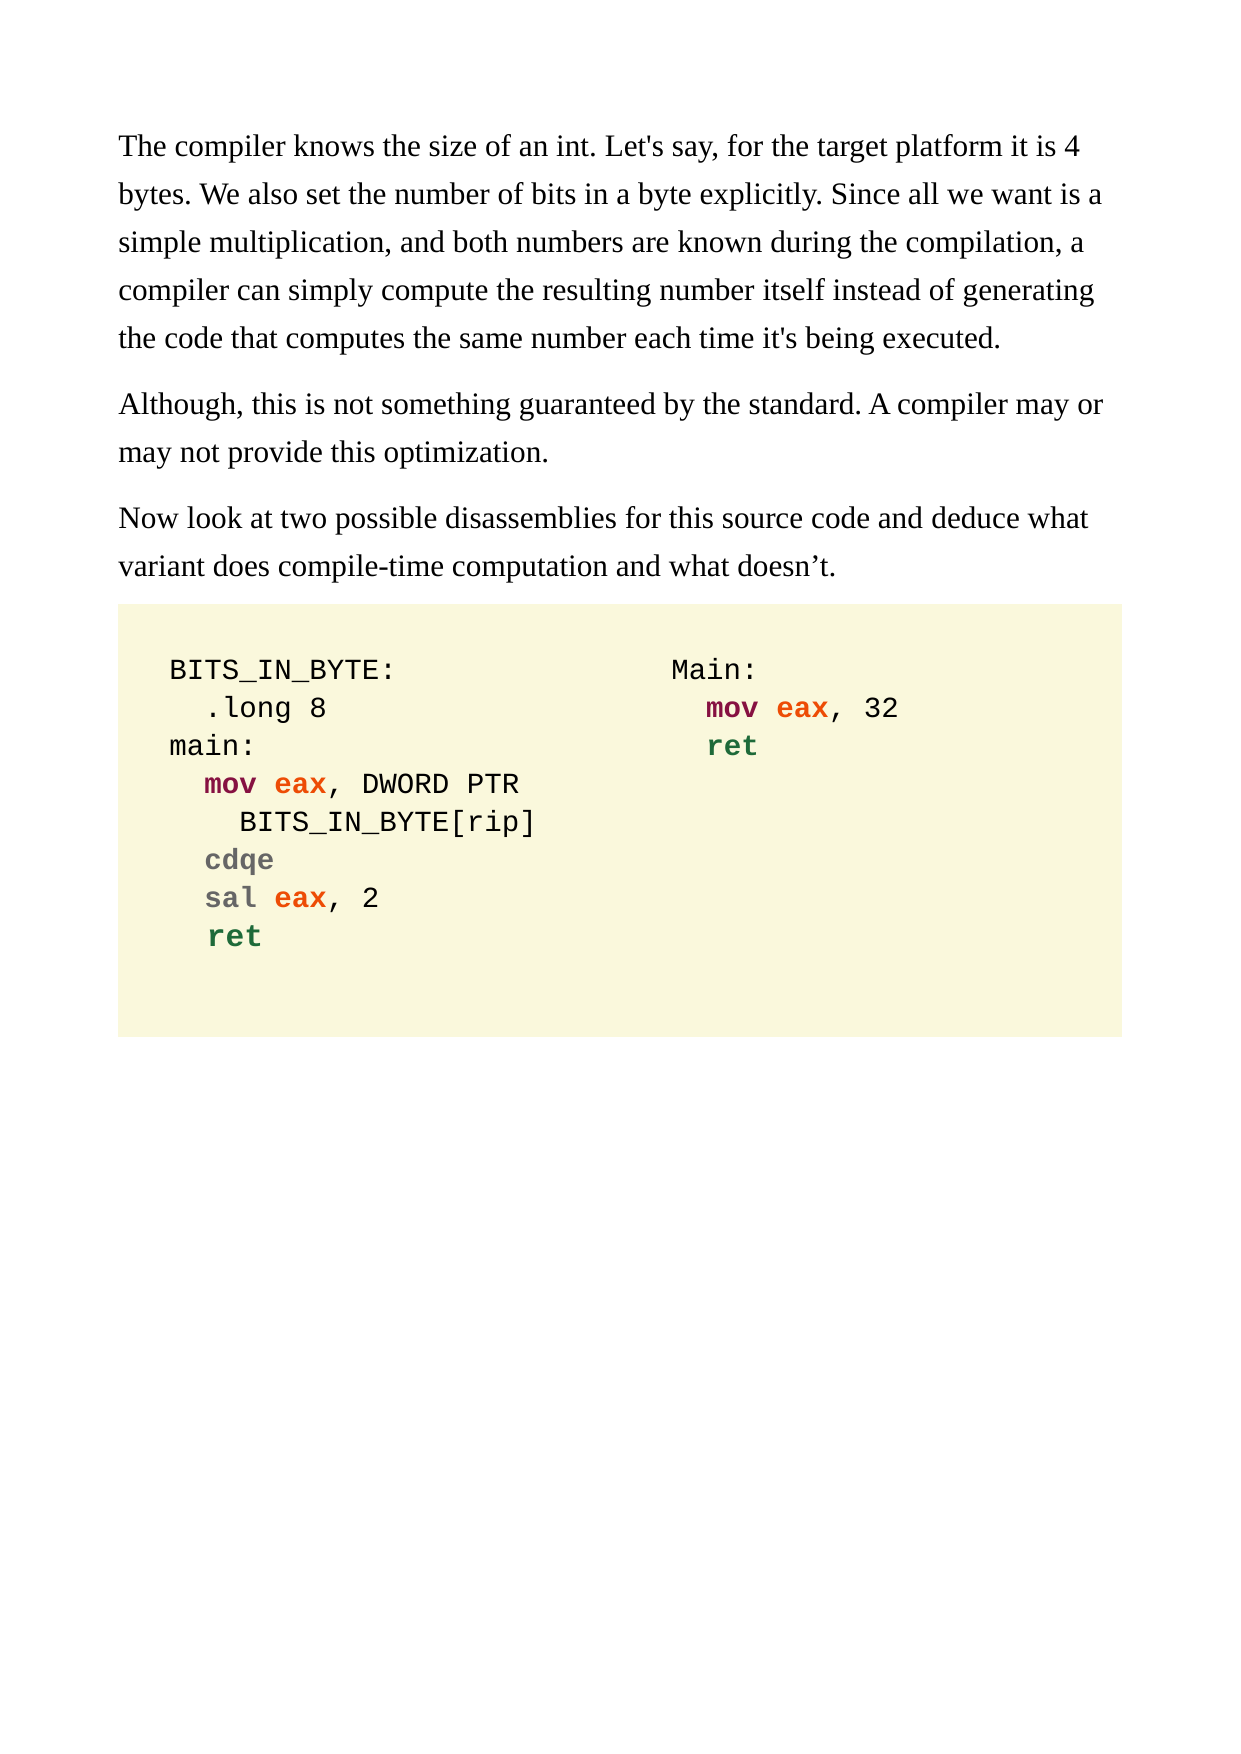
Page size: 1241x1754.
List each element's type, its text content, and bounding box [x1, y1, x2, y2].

table_header BITS_IN_BYTE: .long 8 main: mov eax, DWORD PTR BITS_IN_BYTE[rip] cdqe sal eax, 2 ret [118, 604, 620, 1037]
text The compiler knows the size of an int. Let's say, for the target platform it is 4 bytes. We also set the number of bits in a byte explicitly. Since all we want is a simple multiplication, and both numbers are known during the compilation, a compiler can simply compute the resulting number itself instead of generating the code that computes the same number each time it's being executed. [118, 118, 1122, 358]
text Although, this is not something guaranteed by the standard. A compiler may or may not provide this optimization. [118, 376, 1122, 472]
table_header Main: mov eax, 32 ret [620, 604, 1122, 1037]
text Now look at two possible disassemblies for this source code and deduce what variant does compile-time computation and what doesn’t. [118, 490, 1122, 586]
